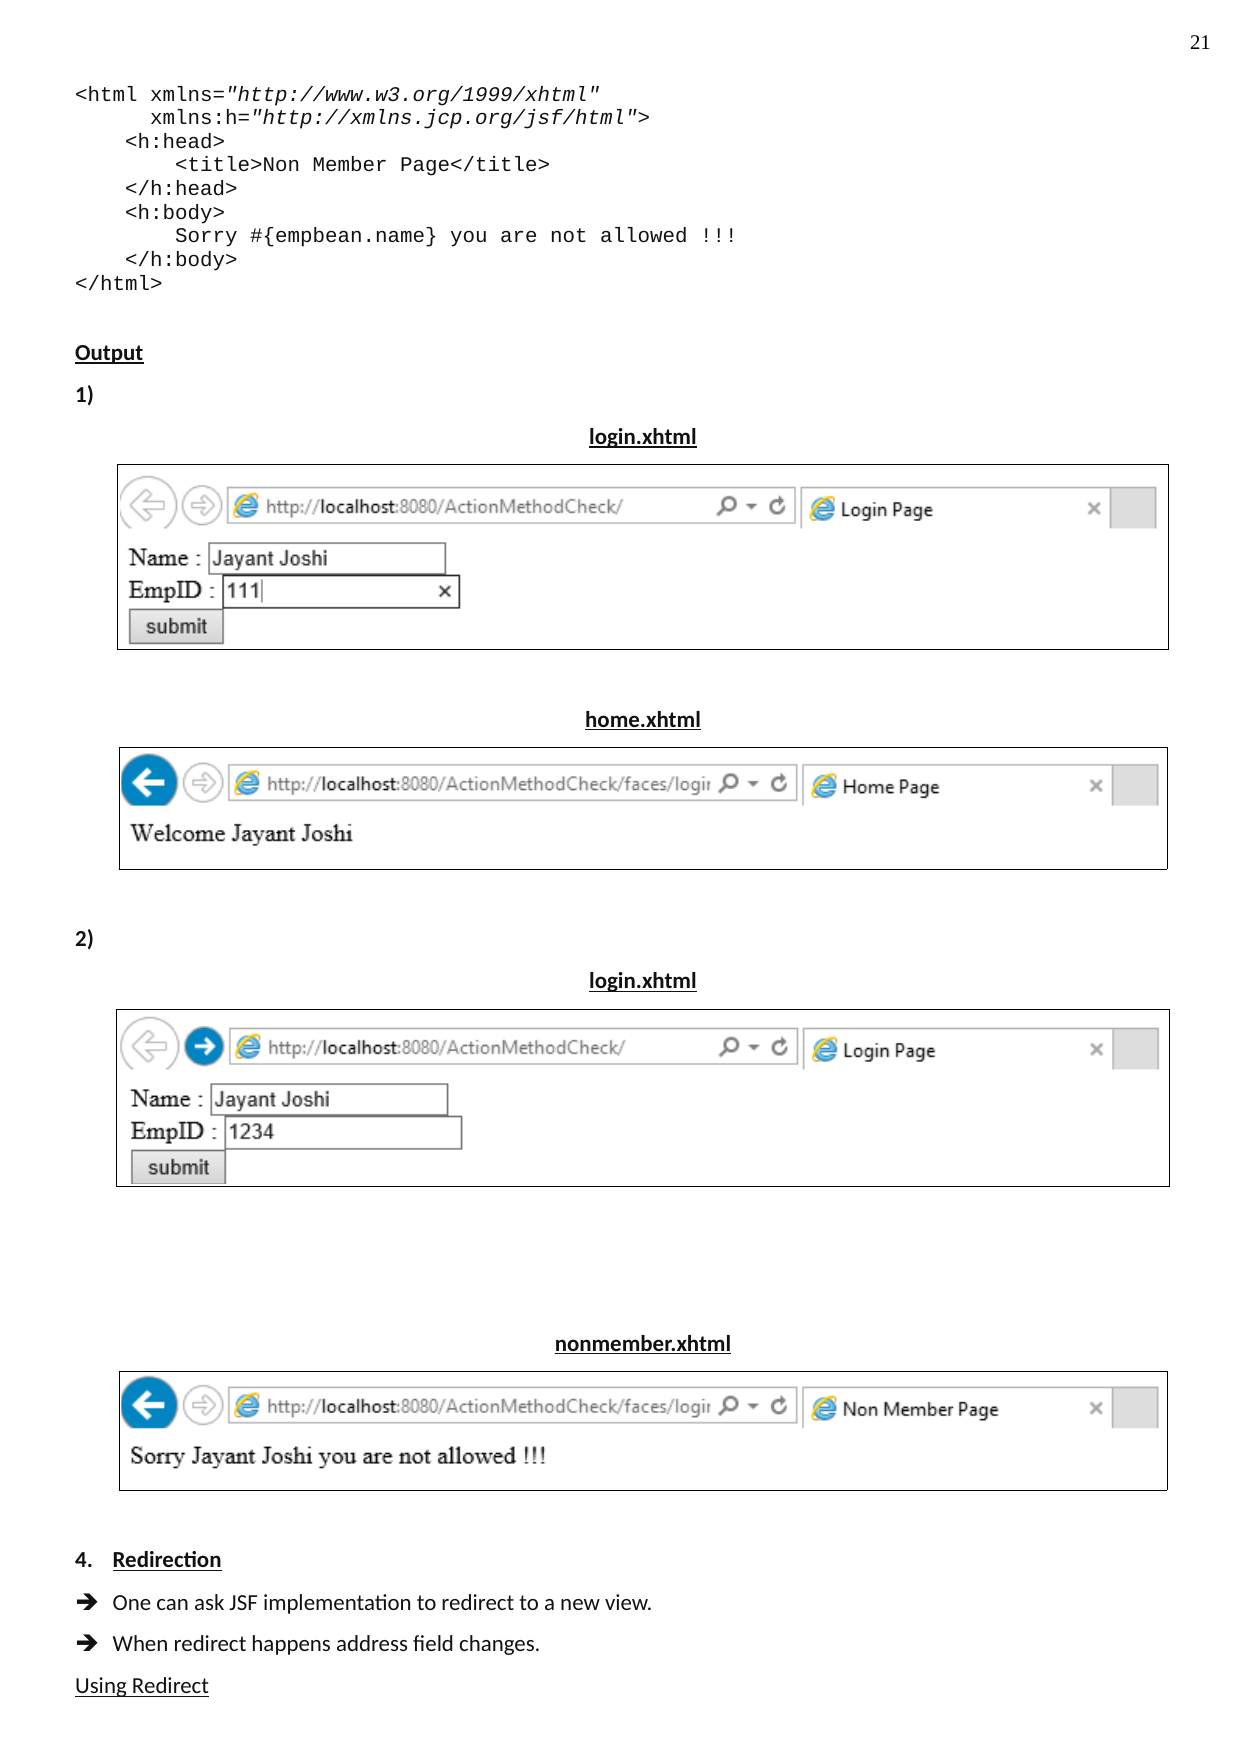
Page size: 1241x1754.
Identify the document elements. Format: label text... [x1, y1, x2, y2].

text </html> [75, 273, 1211, 296]
text <h:body> [75, 202, 1211, 225]
text <title>Non Member Page</title> [75, 154, 1211, 178]
text 1) [75, 380, 1211, 408]
text <html xmlns="http://www.w3.org/1999/xhtml" [75, 83, 1211, 107]
text <h:head> [75, 131, 1211, 154]
text </h:head> [75, 178, 1211, 202]
text </h:body> [75, 249, 1211, 273]
text login.xhtml [75, 967, 1211, 994]
text home.xhtml [75, 705, 1211, 733]
text Sorry #{empbean.name} you are not allowed !!! [75, 225, 1211, 249]
text login.xhtml [75, 422, 1211, 450]
text 2) [75, 924, 1211, 953]
text xmlns:h="http://xmlns.jcp.org/jsf/html"> [75, 107, 1211, 131]
list One can ask JSF implementation to redirect to a new view. [75, 1588, 1211, 1616]
text 4. Redirection [75, 1546, 1211, 1574]
list Using Redirect [75, 1672, 1211, 1699]
list When redirect happens address field changes. [75, 1629, 1211, 1658]
text Output [75, 338, 1211, 366]
text nonmember.xhtml [75, 1329, 1211, 1357]
